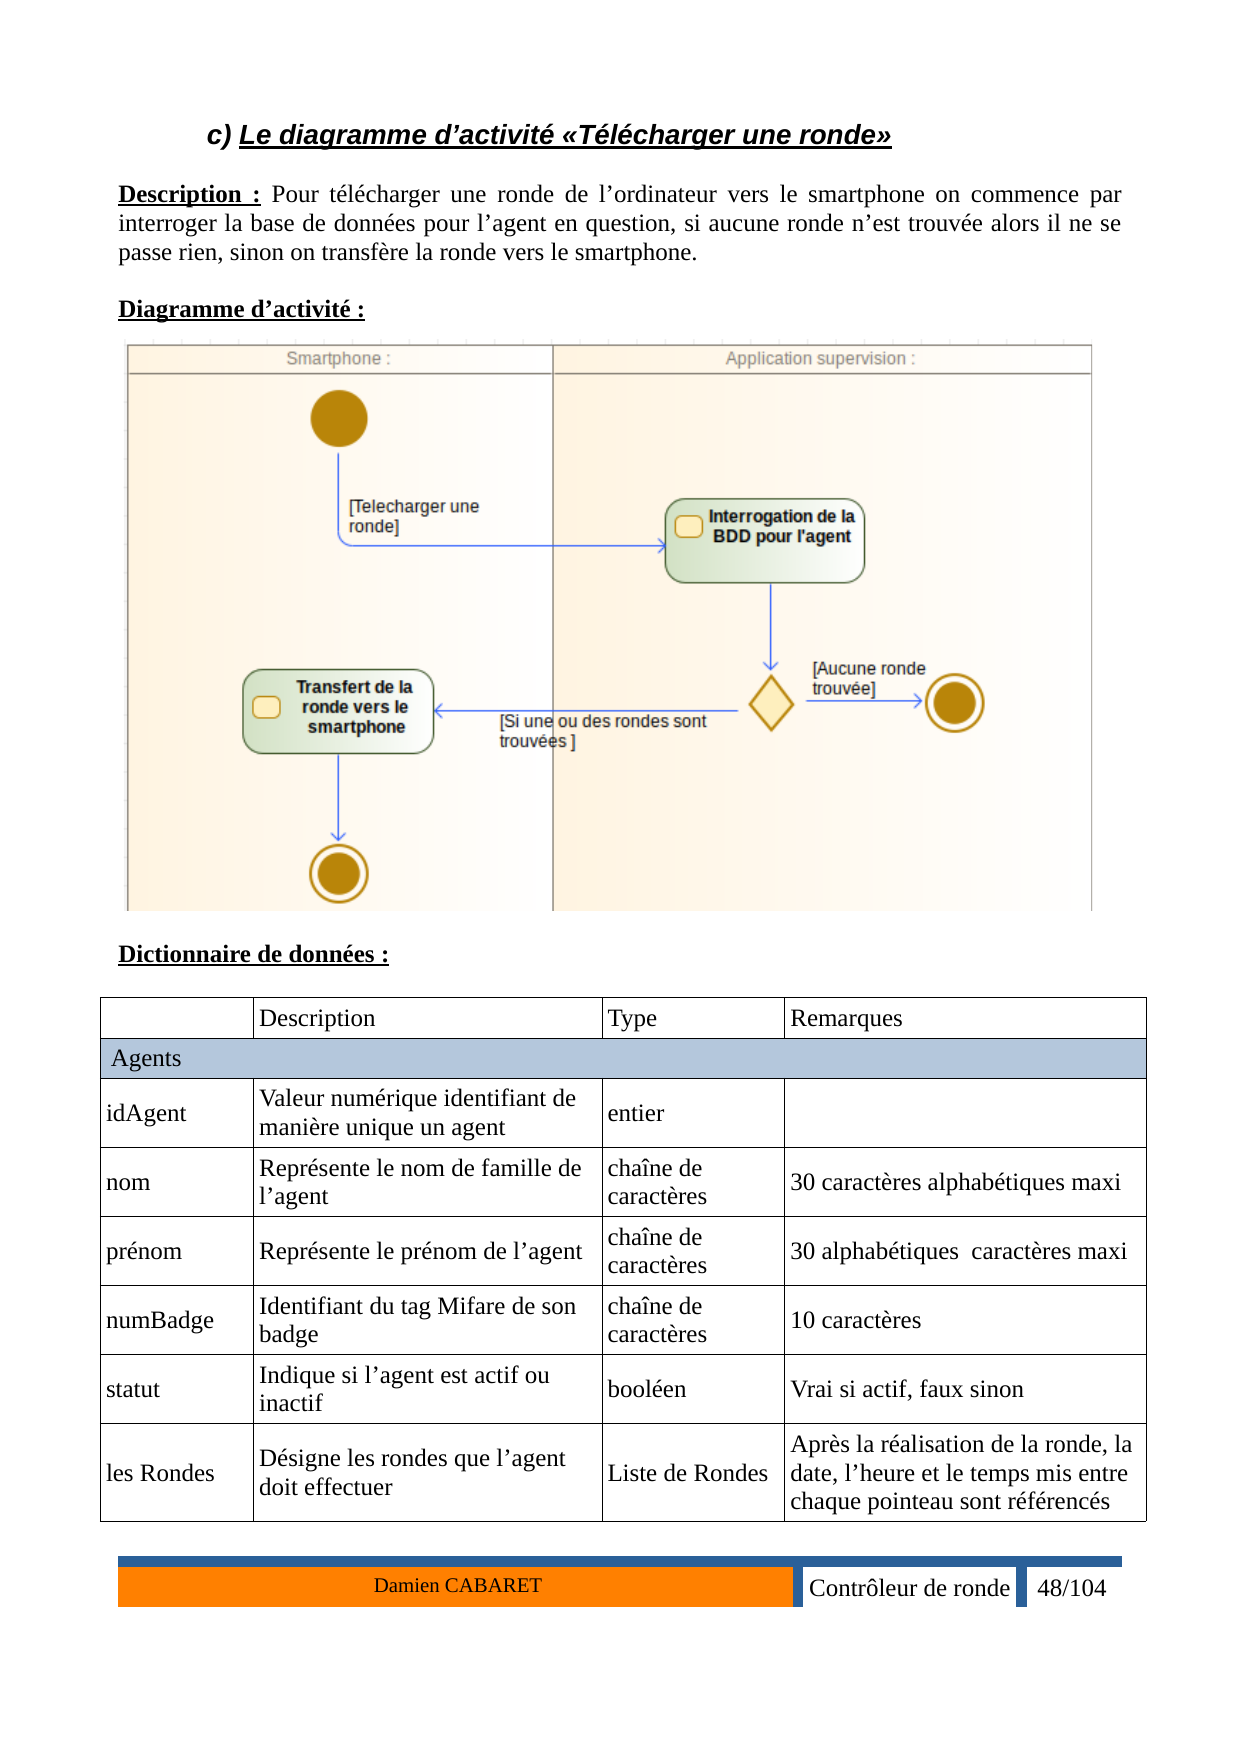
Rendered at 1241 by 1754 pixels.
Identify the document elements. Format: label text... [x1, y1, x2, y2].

table_cell 10 caractères [785, 1286, 1146, 1354]
table_cell chaîne de caractères [603, 1217, 784, 1285]
table_cell chaîne de caractères [603, 1286, 784, 1354]
table_cell nom [101, 1148, 253, 1216]
table_cell Identifiant du tag Mifare de son badge [254, 1286, 602, 1354]
picture [123, 339, 1093, 911]
table_cell Désigne les rondes que l’agent doit effectuer [254, 1424, 602, 1521]
text Description : Pour télécharger une ronde de l’ordinateur vers le smartphone on commence par interroger la base de données pour l’agent en question, si aucune ronde n’est trouvée alors il ne se passe rien, sinon on transfère la ronde vers le smartphone. [118, 179, 1122, 266]
table_cell prénom [101, 1217, 253, 1285]
table_cell booléen [603, 1355, 784, 1423]
table_cell Vrai si actif, faux sinon [785, 1355, 1146, 1423]
text Diagramme d’activité : [118, 294, 1122, 323]
table_cell [785, 1079, 1146, 1147]
table_cell idAgent [101, 1079, 253, 1147]
table_header Remarques [785, 998, 1146, 1037]
table_cell chaîne de caractères [603, 1148, 784, 1216]
table_header Description [254, 998, 602, 1037]
table_cell 30 caractères alphabétiques maxi [785, 1148, 1146, 1216]
table_header Type [603, 998, 784, 1037]
table_cell numBadge [101, 1286, 253, 1354]
table_cell Représente le prénom de l’agent [254, 1217, 602, 1285]
table_cell Liste de Rondes [603, 1424, 784, 1521]
table_cell Agents [101, 1039, 1146, 1078]
table_cell Valeur numérique identifiant de manière unique un agent [254, 1079, 602, 1147]
table_cell Représente le nom de famille de l’agent [254, 1148, 602, 1216]
table_cell statut [101, 1355, 253, 1423]
table_cell les Rondes [101, 1424, 253, 1521]
text Dictionnaire de données : [118, 939, 1122, 968]
table_header [101, 998, 253, 1037]
subtitle Le diagramme d’activité «Télécharger une ronde» [118, 118, 1122, 150]
table_cell entier [603, 1079, 784, 1147]
table_cell Indique si l’agent est actif ou inactif [254, 1355, 602, 1423]
table_cell 30 alphabétiques caractères maxi [785, 1217, 1146, 1285]
table_cell Après la réalisation de la ronde, la date, l’heure et le temps mis entre chaque pointeau sont référencés [785, 1424, 1146, 1521]
